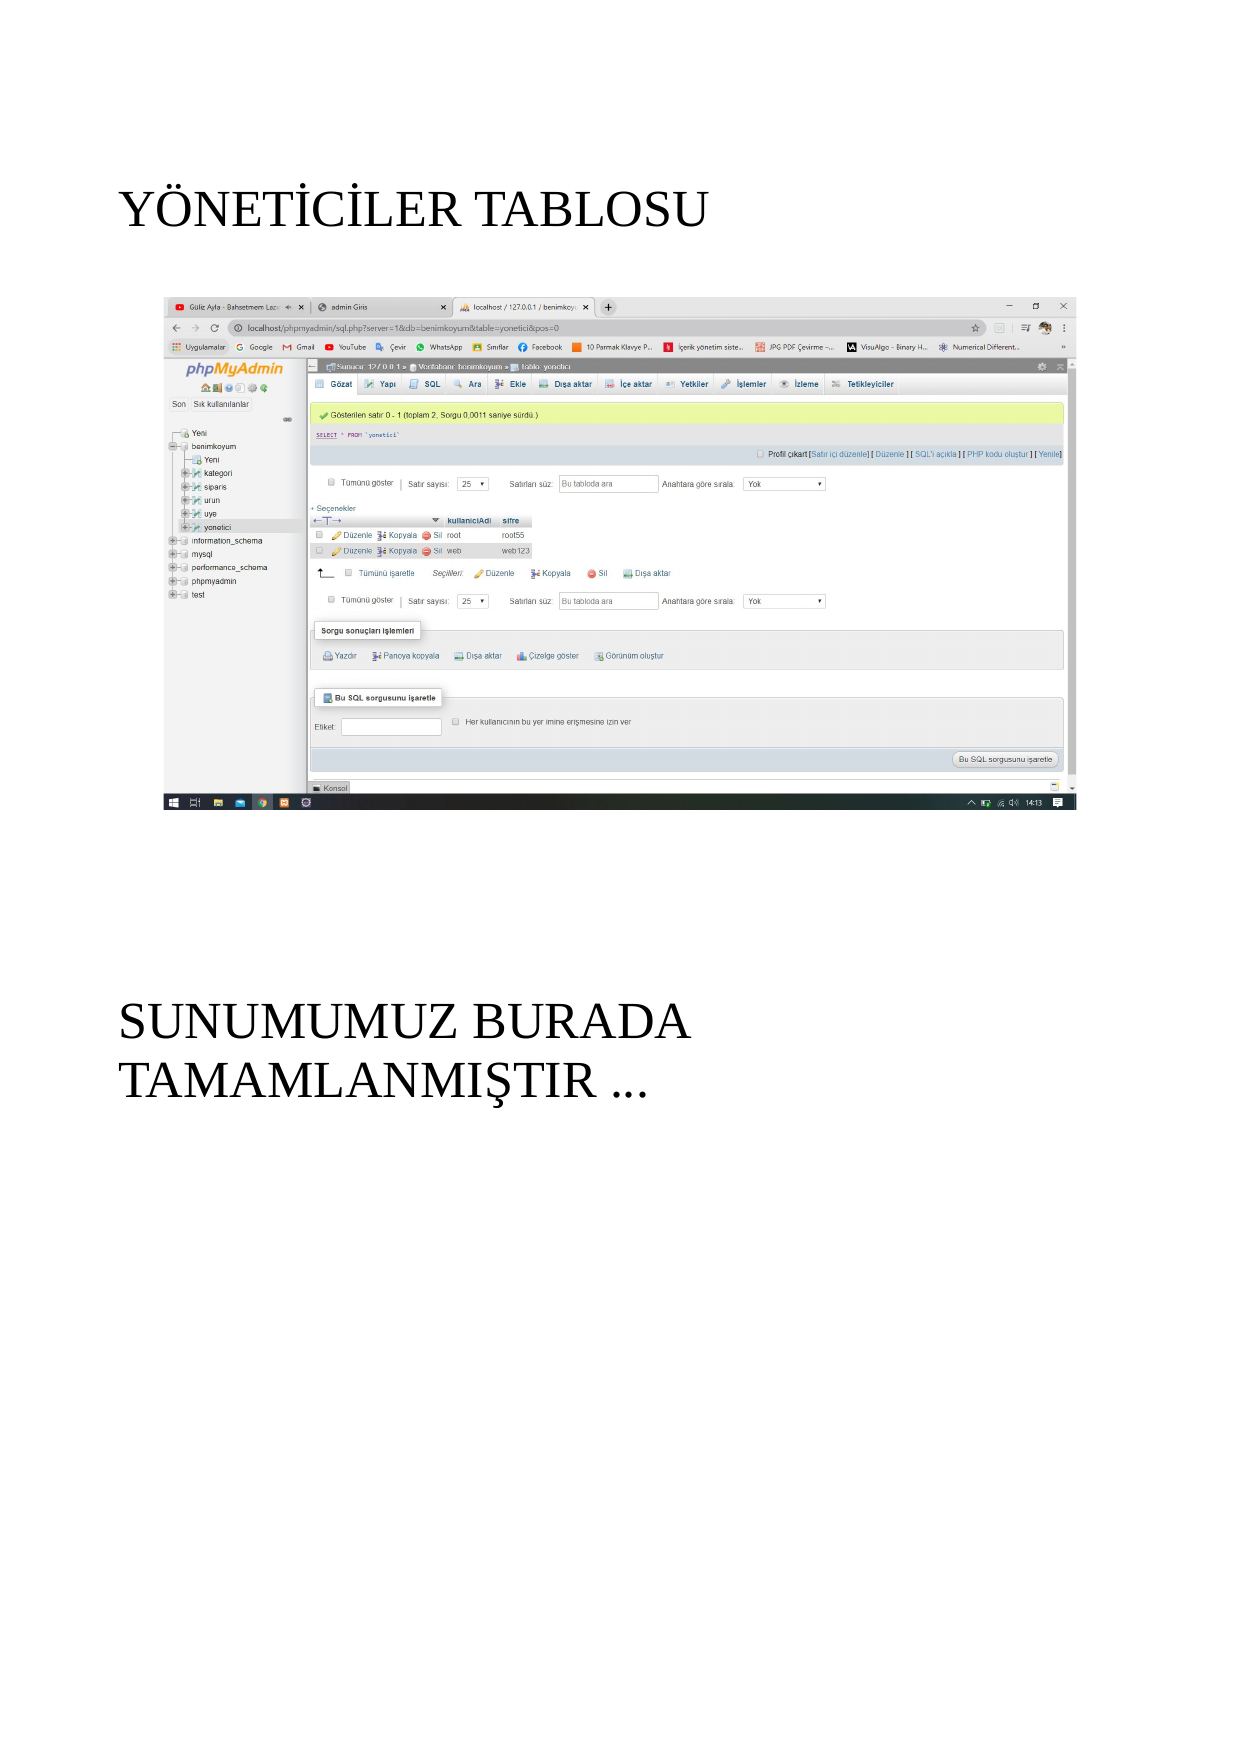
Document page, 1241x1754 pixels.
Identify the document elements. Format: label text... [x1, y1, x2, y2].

text SUNUMUMUZ BURADA TAMAMLANMIŞTIR ... [118, 989, 1122, 1109]
text YÖNETİCİLER TABLOSU [118, 178, 1122, 238]
picture [163, 297, 1077, 810]
